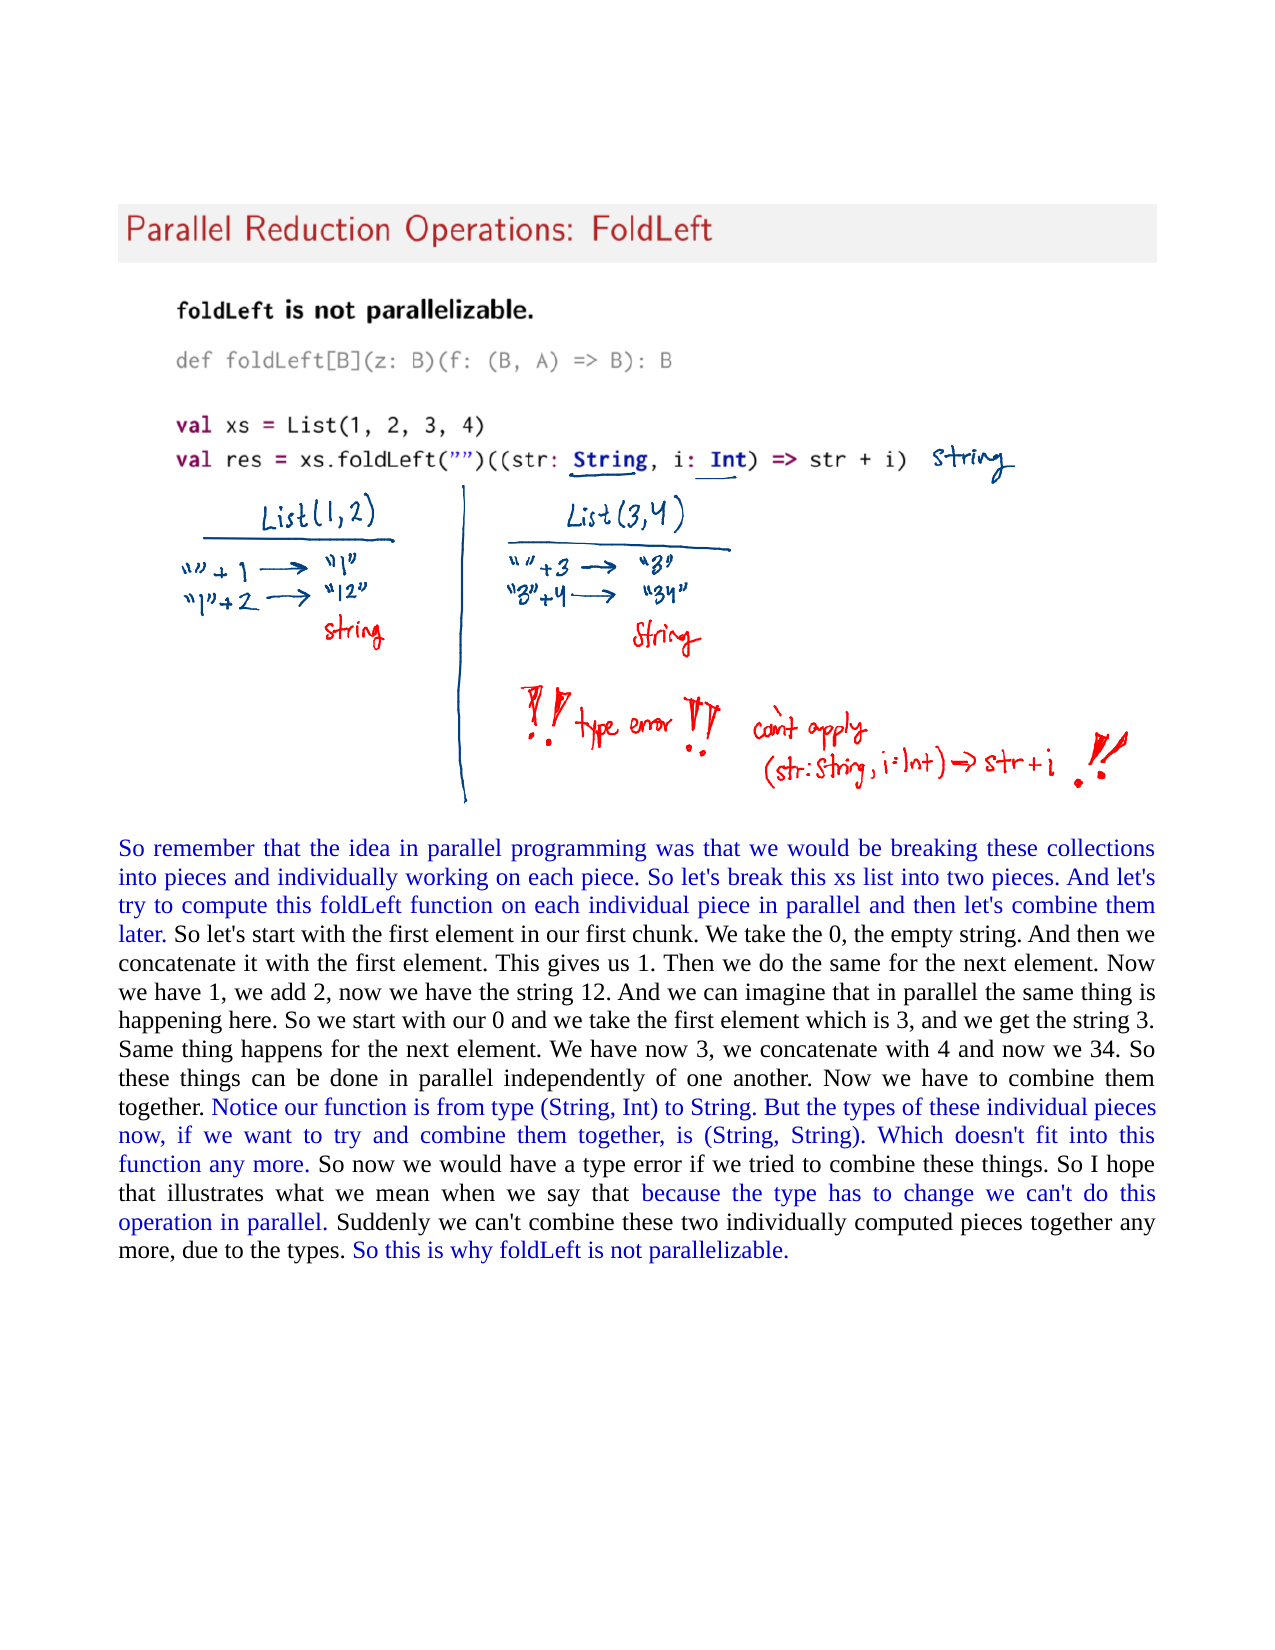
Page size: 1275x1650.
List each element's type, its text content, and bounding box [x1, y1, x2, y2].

text So remember that the idea in parallel programming was that we would be breaking these collections into pieces and individually working on each piece. So let's break this xs list into two pieces. And let's try to compute this foldLeft function on each individual piece in parallel and then let's combine them later. So let's start with the first element in our first chunk. We take the 0, the empty string. And then we concatenate it with the first element. This gives us 1. Then we do the same for the next element. Now we have 1, we add 2, now we have the string 12. And we can imagine that in parallel the same thing is happening here. So we start with our 0 and we take the first element which is 3, and we get the string 3. Same thing happens for the next element. We have now 3, we concatenate with 4 and now we 34. So these things can be done in parallel independently of one another. Now we have to combine them together. Notice our function is from type (String, Int) to String. But the types of these individual pieces now, if we want to try and combine them together, is (String, String). Which doesn't fit into this function any more. So now we would have a type error if we tried to combine these things. So I hope that illustrates what we mean when we say that because the type has to change we can't do this operation in parallel. Suddenly we can't combine these two individually computed pieces together any more, due to the types. So this is why foldLeft is not parallelizable. [118, 833, 1157, 1264]
picture [118, 204, 1157, 805]
